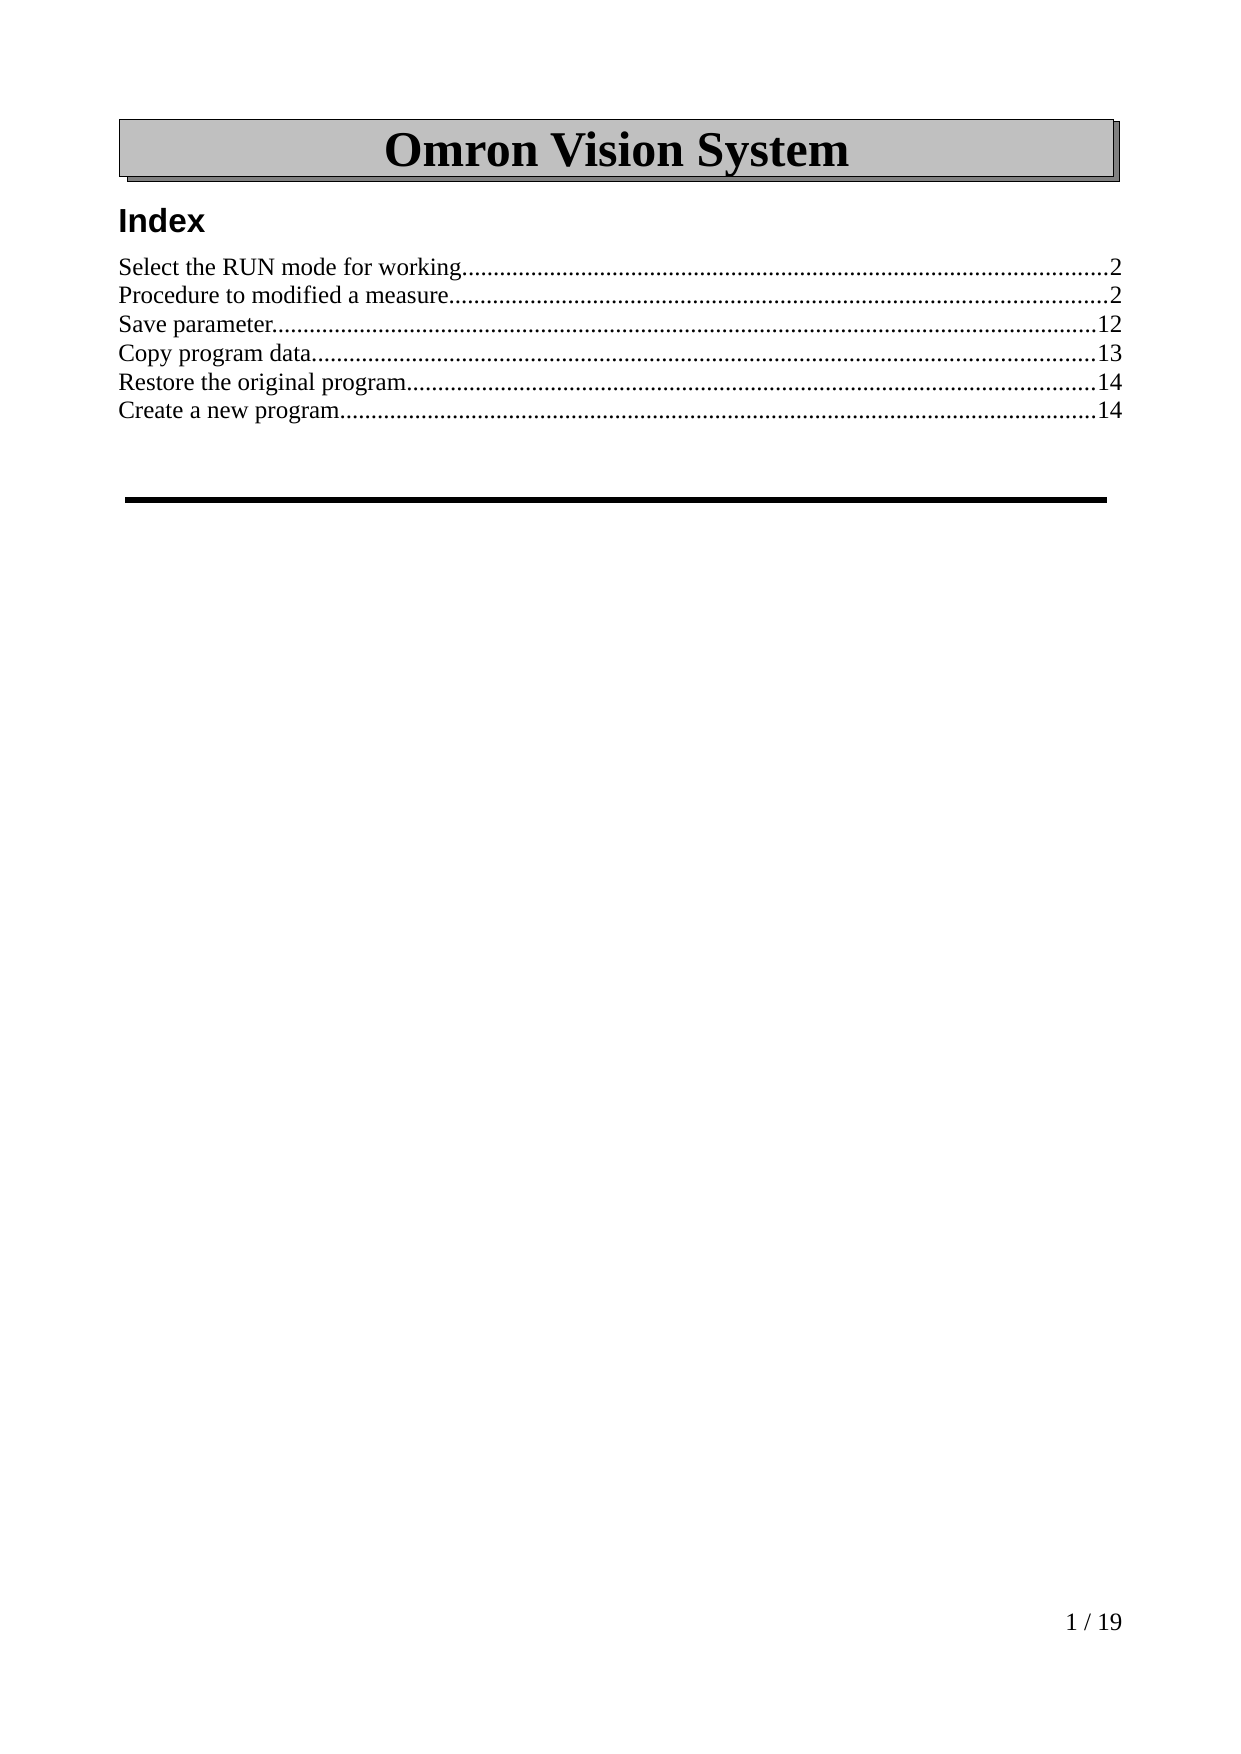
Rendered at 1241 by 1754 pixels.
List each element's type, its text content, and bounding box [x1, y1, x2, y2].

text Create a new program. 14 [118, 395, 1122, 424]
text Save parameter. 12 [118, 309, 1122, 338]
text Copy program data. 13 [118, 338, 1122, 367]
text Restore the original program. 14 [118, 367, 1122, 395]
text Procedure to modified a measure. 2 [118, 280, 1122, 309]
text Select the RUN mode for working. 2 [118, 252, 1122, 280]
subtitle Index [118, 201, 1122, 239]
